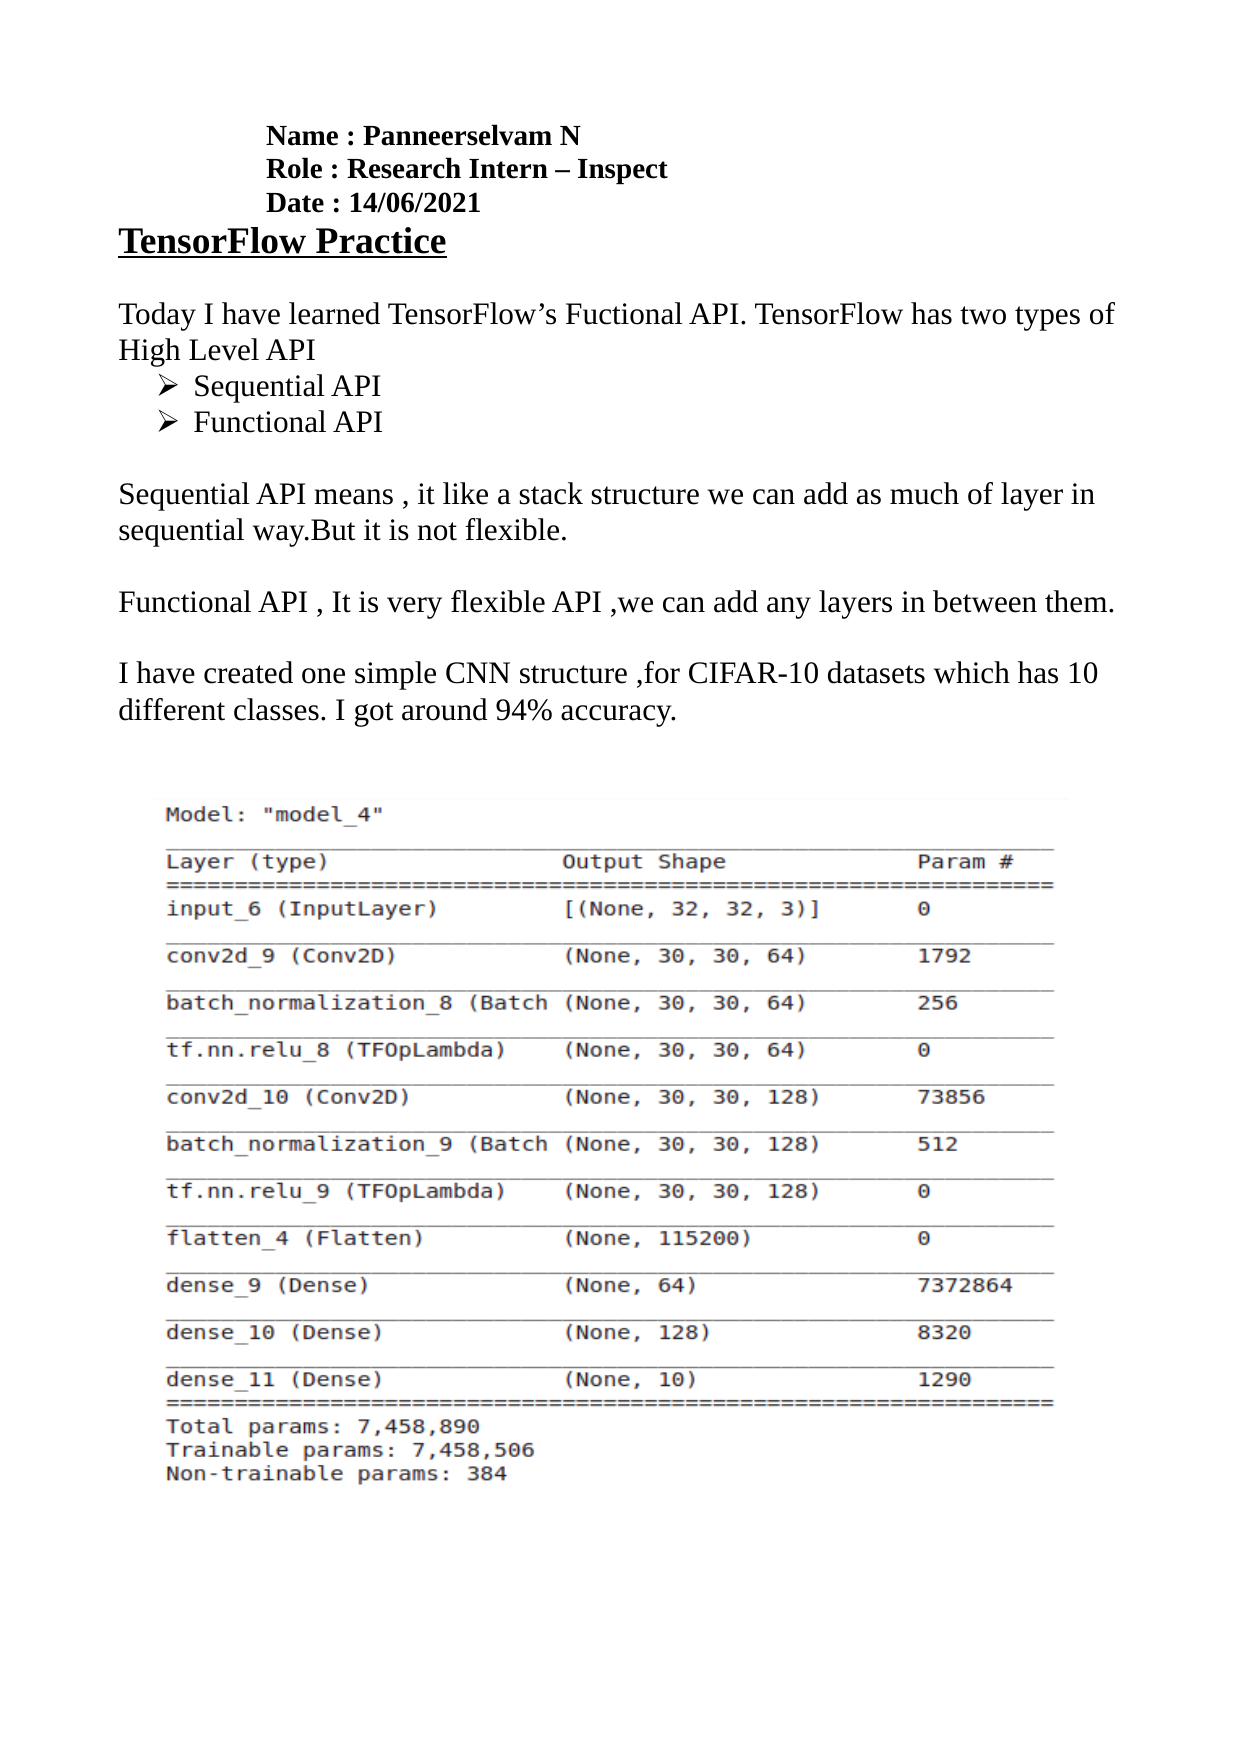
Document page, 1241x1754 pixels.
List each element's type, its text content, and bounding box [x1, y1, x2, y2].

text Sequential API means , it like a stack structure we can add as much of layer in sequential way.But it is not flexible. [118, 475, 1122, 547]
text Role : Research Intern – Inspect [118, 152, 1122, 185]
text Functional API , It is very flexible API ,we can add any layers in between them. [118, 583, 1122, 619]
text Today I have learned TensorFlow’s Fuctional API. TensorFlow has two types of High Level API [118, 295, 1122, 367]
text Date : 14/06/2021 [118, 185, 1122, 219]
picture [150, 798, 1069, 1493]
text TensorFlow Practice [118, 219, 1122, 262]
list Functional API [156, 403, 1122, 439]
text Name : Panneerselvam N [118, 118, 1122, 152]
text I have created one simple CNN structure ,for CIFAR-10 datasets which has 10 different classes. I got around 94% accuracy. [118, 655, 1122, 727]
list Sequential API [156, 367, 1122, 403]
